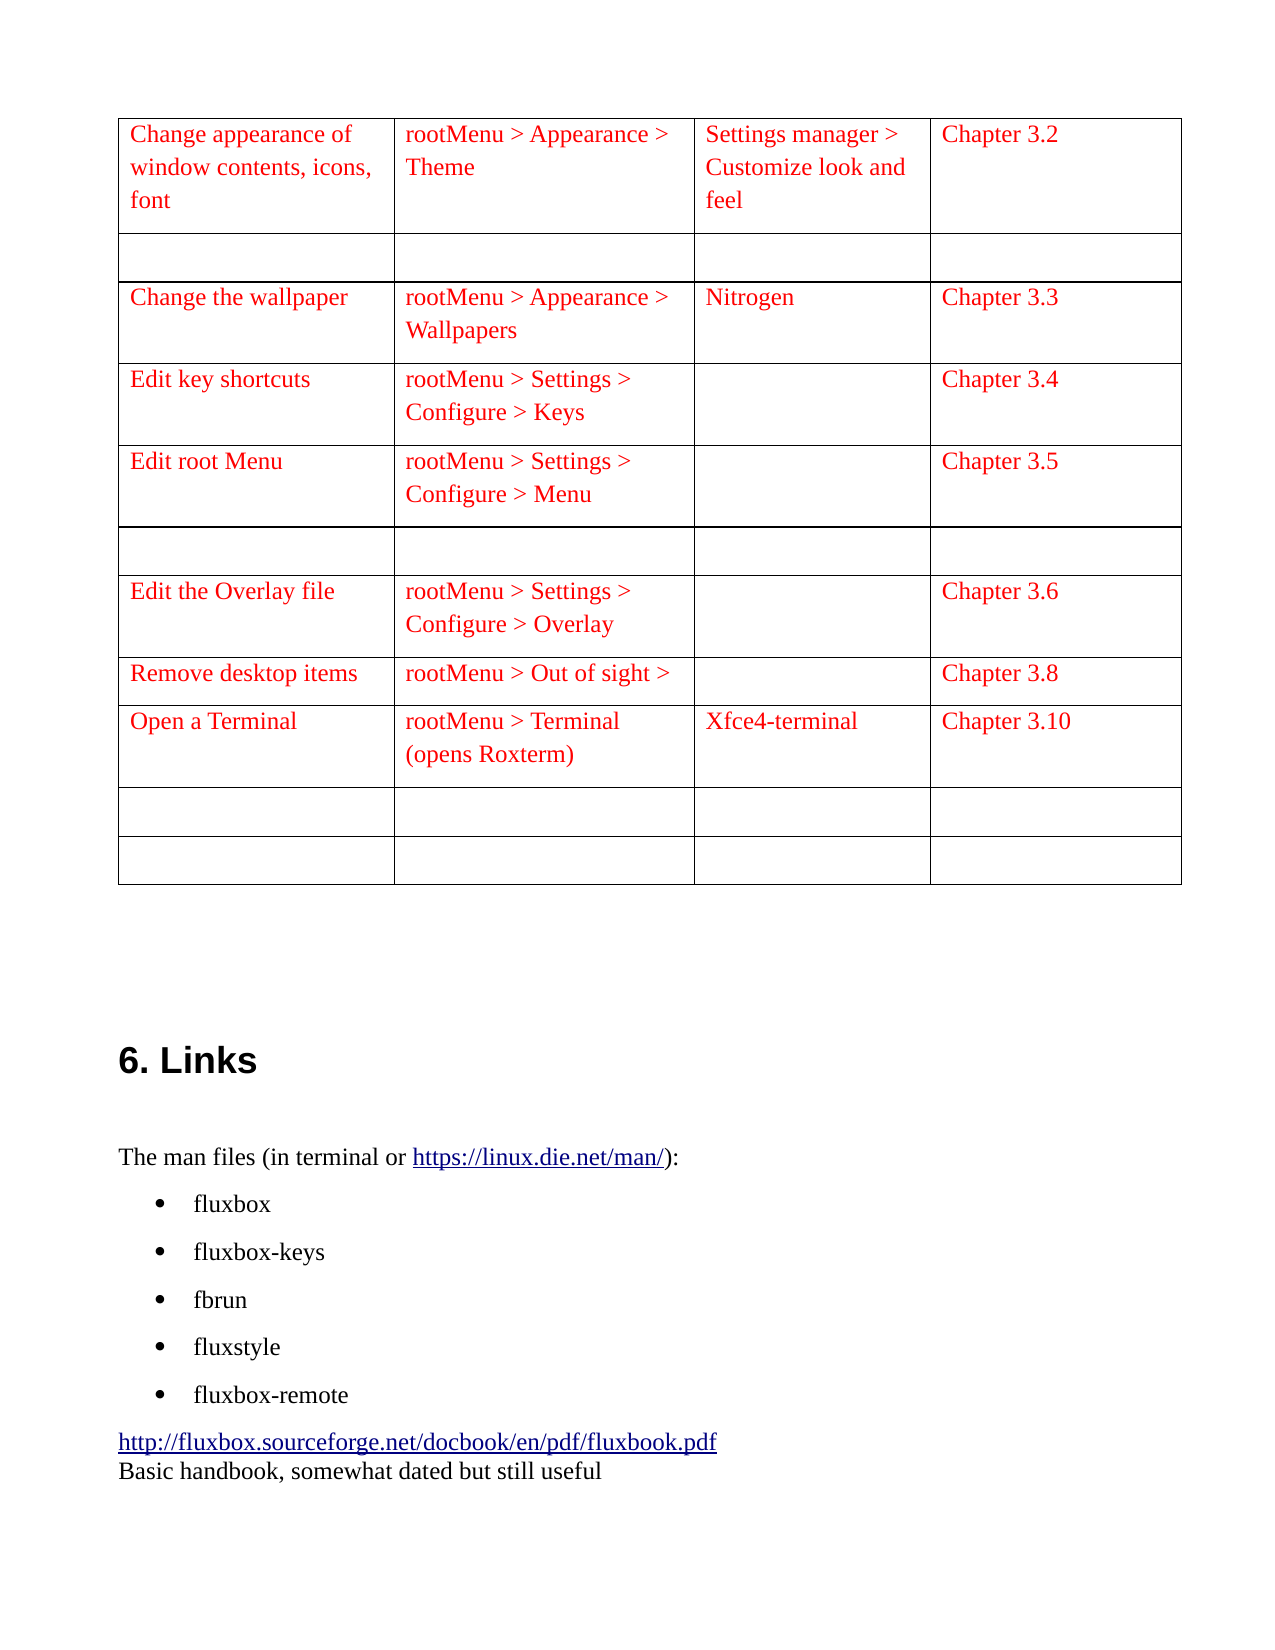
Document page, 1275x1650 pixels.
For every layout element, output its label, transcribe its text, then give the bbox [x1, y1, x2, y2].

table_cell Change appearance of window contents, icons, font [119, 119, 394, 233]
table_cell Chapter 3.6 [931, 576, 1181, 657]
list fluxbox-remote [156, 1380, 1157, 1409]
table_cell rootMenu > Settings > Configure > Overlay [395, 576, 694, 657]
table_cell [395, 788, 694, 836]
table_cell [931, 788, 1181, 836]
text The man files (in terminal or https://linux.die.net/man/): [118, 1142, 1157, 1171]
table_cell rootMenu > Settings > Configure > Keys [395, 364, 694, 445]
table_cell [931, 528, 1181, 575]
table_cell [119, 234, 394, 281]
table_cell [695, 788, 930, 836]
subtitle 6. Links [118, 1039, 1157, 1082]
table_cell Edit root Menu [119, 446, 394, 526]
table_cell Change the wallpaper [119, 283, 394, 363]
table_cell Nitrogen [695, 283, 930, 363]
list fbrun [156, 1285, 1157, 1313]
table_cell rootMenu > Settings > Configure > Menu [395, 446, 694, 526]
list fluxbox-keys [156, 1237, 1157, 1266]
table_cell rootMenu > Appearance > Wallpapers [395, 283, 694, 363]
table_cell [695, 658, 930, 705]
table_cell [695, 364, 930, 445]
table_cell Chapter 3.4 [931, 364, 1181, 445]
table_cell [119, 528, 394, 575]
table_cell [395, 837, 694, 884]
table_cell [695, 528, 930, 575]
table_cell Edit the Overlay file [119, 576, 394, 657]
table_cell [119, 788, 394, 836]
text http://fluxbox.sourceforge.net/docbook/en/pdf/fluxbook.pdf [118, 1427, 1157, 1456]
table_cell [695, 576, 930, 657]
list fluxbox [156, 1189, 1157, 1218]
table_cell [395, 234, 694, 281]
table_cell [395, 528, 694, 575]
table_cell Chapter 3.3 [931, 283, 1181, 363]
table_cell rootMenu > Out of sight > [395, 658, 694, 705]
table_cell Settings manager > Customize look and feel [695, 119, 930, 233]
table_cell Open a Terminal [119, 706, 394, 787]
table_cell Chapter 3.8 [931, 658, 1181, 705]
table_cell [695, 234, 930, 281]
list fluxstyle [156, 1332, 1157, 1361]
table_cell Remove desktop items [119, 658, 394, 705]
table_cell Chapter 3.2 [931, 119, 1181, 233]
table_cell [931, 234, 1181, 281]
table_cell Edit key shortcuts [119, 364, 394, 445]
table_cell [931, 837, 1181, 884]
table_cell Chapter 3.5 [931, 446, 1181, 526]
table_cell rootMenu > Appearance > Theme [395, 119, 694, 233]
table_cell [119, 837, 394, 884]
text Basic handbook, somewhat dated but still useful [118, 1456, 1157, 1485]
table_cell [695, 446, 930, 526]
table_cell Xfce4-terminal [695, 706, 930, 787]
table_cell Chapter 3.10 [931, 706, 1181, 787]
table_cell rootMenu > Terminal (opens Roxterm) [395, 706, 694, 787]
table_cell [695, 837, 930, 884]
